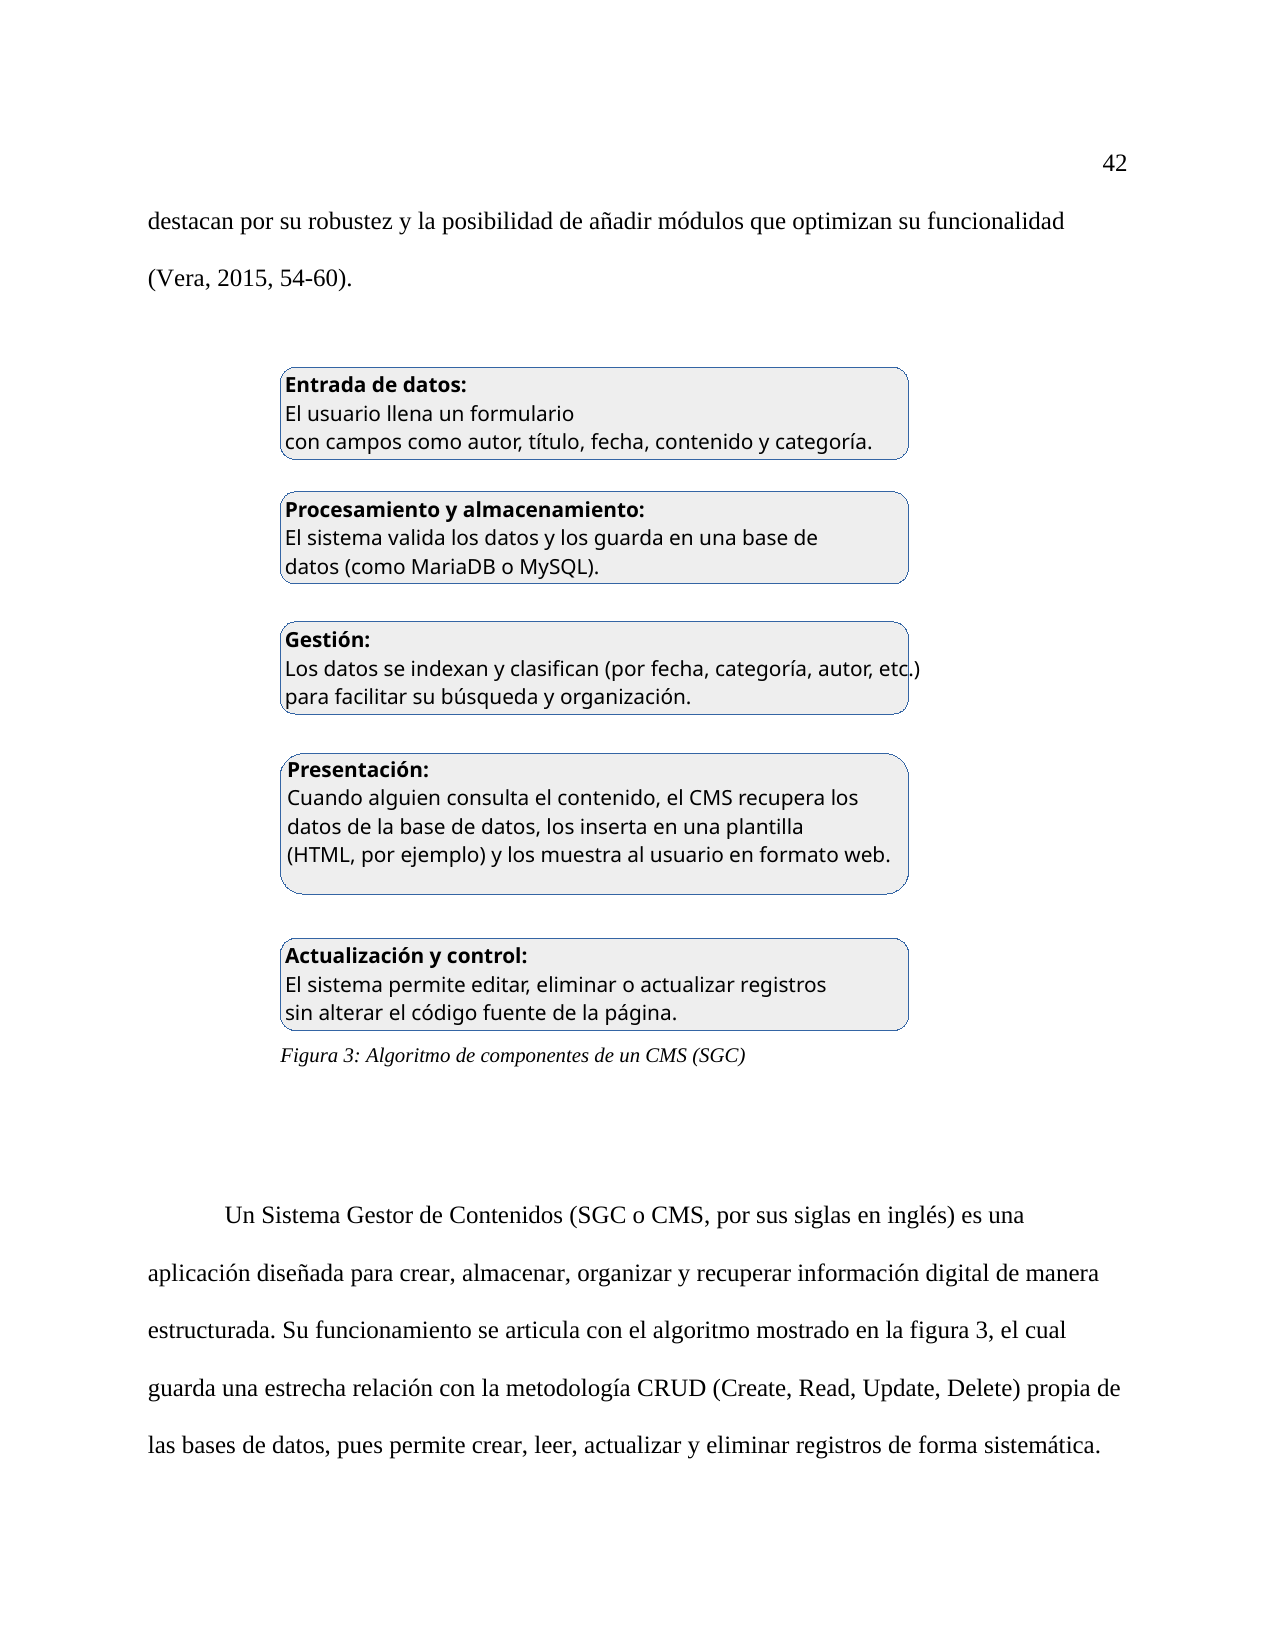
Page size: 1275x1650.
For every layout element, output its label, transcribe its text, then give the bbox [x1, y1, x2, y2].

text destacan por su robustez y la posibilidad de añadir módulos que optimizan su funcionalidad (Vera, 2015, 54-60). [148, 206, 1127, 292]
text Un Sistema Gestor de Contenidos (SGC o CMS, por sus siglas en inglés) es una aplicación diseñada para crear, almacenar, organizar y recuperar información digital de manera estructurada. Su funcionamiento se articula con el algoritmo mostrado en la figura 3, el cual guarda una estrecha relación con la metodología CRUD (Create, Read, Update, Delete) propia de las bases de datos, pues permite crear, leer, actualizar y eliminar registros de forma sistemática. [148, 1200, 1127, 1459]
text Figura 3: Algoritmo de componentes de un CMS (SGC) [280, 1020, 909, 1067]
